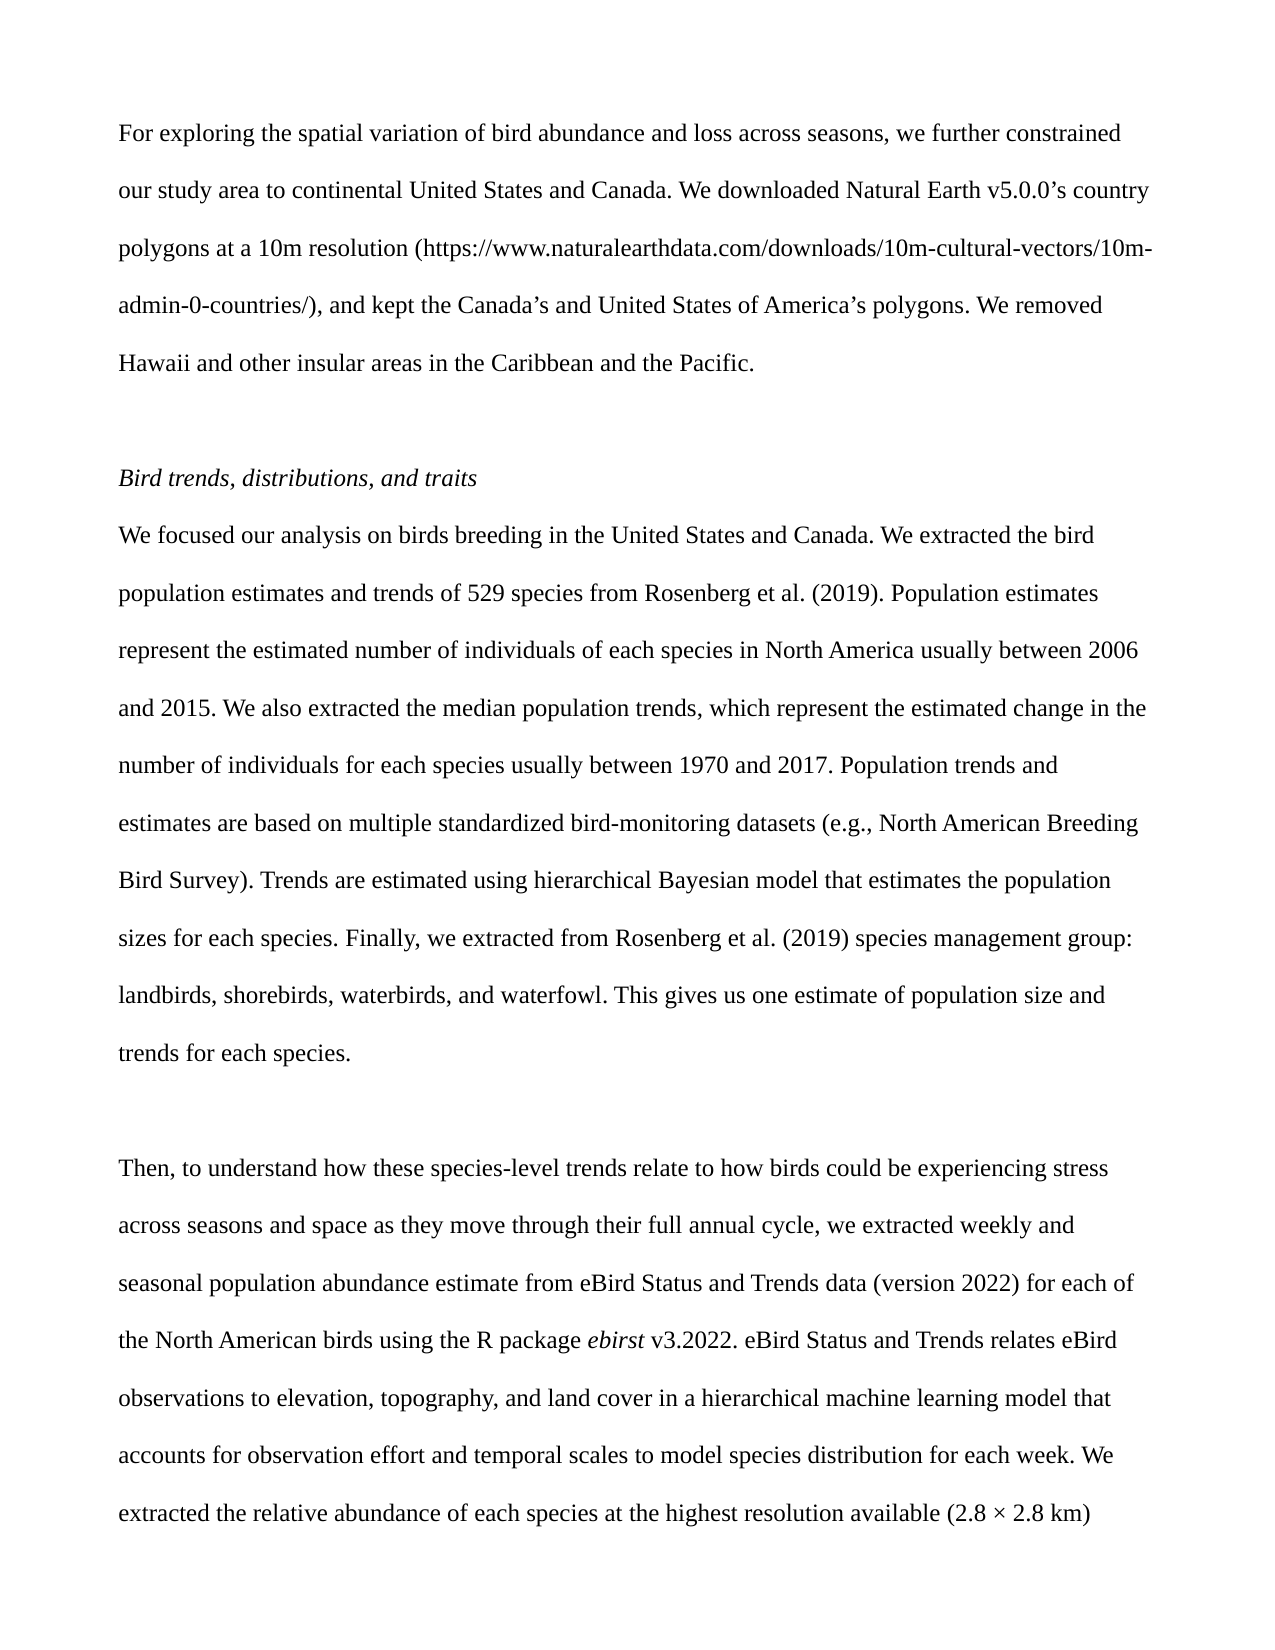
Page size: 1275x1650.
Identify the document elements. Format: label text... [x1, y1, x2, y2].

text We focused our analysis on birds breeding in the United States and Canada. We extracted the bird population estimates and trends of 529 species from Rosenberg et al. (2019). Population estimates represent the estimated number of individuals of each species in North America usually between 2006 and 2015. We also extracted the median population trends, which represent the estimated change in the number of individuals for each species usually between 1970 and 2017. Population trends and estimates are based on multiple standardized bird-monitoring datasets (e.g., North American Breeding Bird Survey). Trends are estimated using hierarchical Bayesian model that estimates the population sizes for each species. Finally, we extracted from Rosenberg et al. (2019) species management group: landbirds, shorebirds, waterbirds, and waterfowl. This gives us one estimate of population size and trends for each species. [118, 521, 1157, 1067]
text For exploring the spatial variation of bird abundance and loss across seasons, we further constrained our study area to continental United States and Canada. We downloaded Natural Earth v5.0.0’s country polygons at a 10m resolution (https://www.naturalearthdata.com/downloads/10m-cultural-vectors/10m-admin-0-countries/), and kept the Canada’s and United States of America’s polygons. We removed Hawaii and other insular areas in the Caribbean and the Pacific. [118, 118, 1157, 377]
text Bird trends, distributions, and traits [118, 463, 1157, 492]
text Then, to understand how these species-level trends relate to how birds could be experiencing stress across seasons and space as they move through their full annual cycle, we extracted weekly and seasonal population abundance estimate from eBird Status and Trends data (version 2022) for each of the North American birds using the R package ebirst v3.2022. eBird Status and Trends relates eBird observations to elevation, topography, and land cover in a hierarchical machine learning model that accounts for observation effort and temporal scales to model species distribution for each week. We extracted the relative abundance of each species at the highest resolution available (2.8 × 2.8 km) [118, 1153, 1157, 1527]
